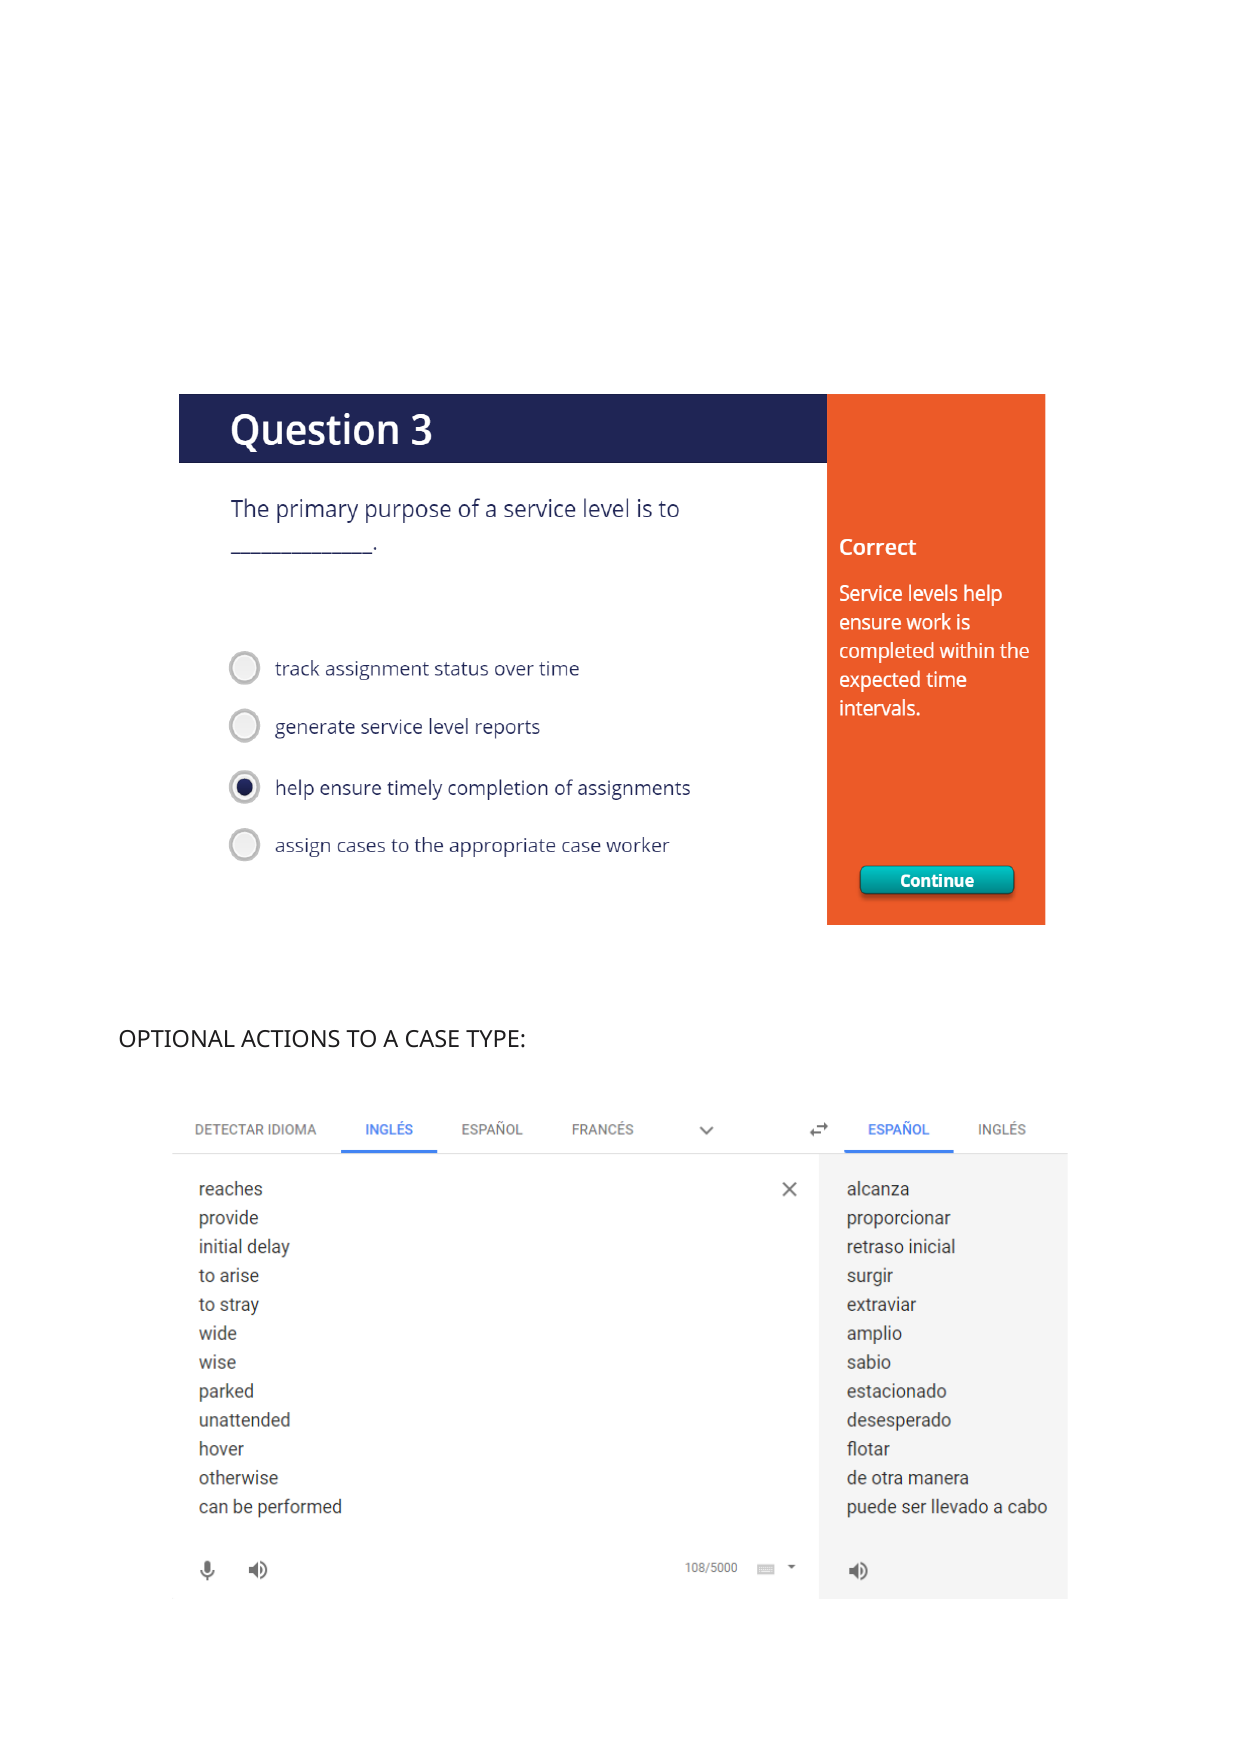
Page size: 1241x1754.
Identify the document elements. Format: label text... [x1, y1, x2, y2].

text OPTIONAL ACTIONS TO A CASE TYPE: [118, 1023, 1122, 1054]
